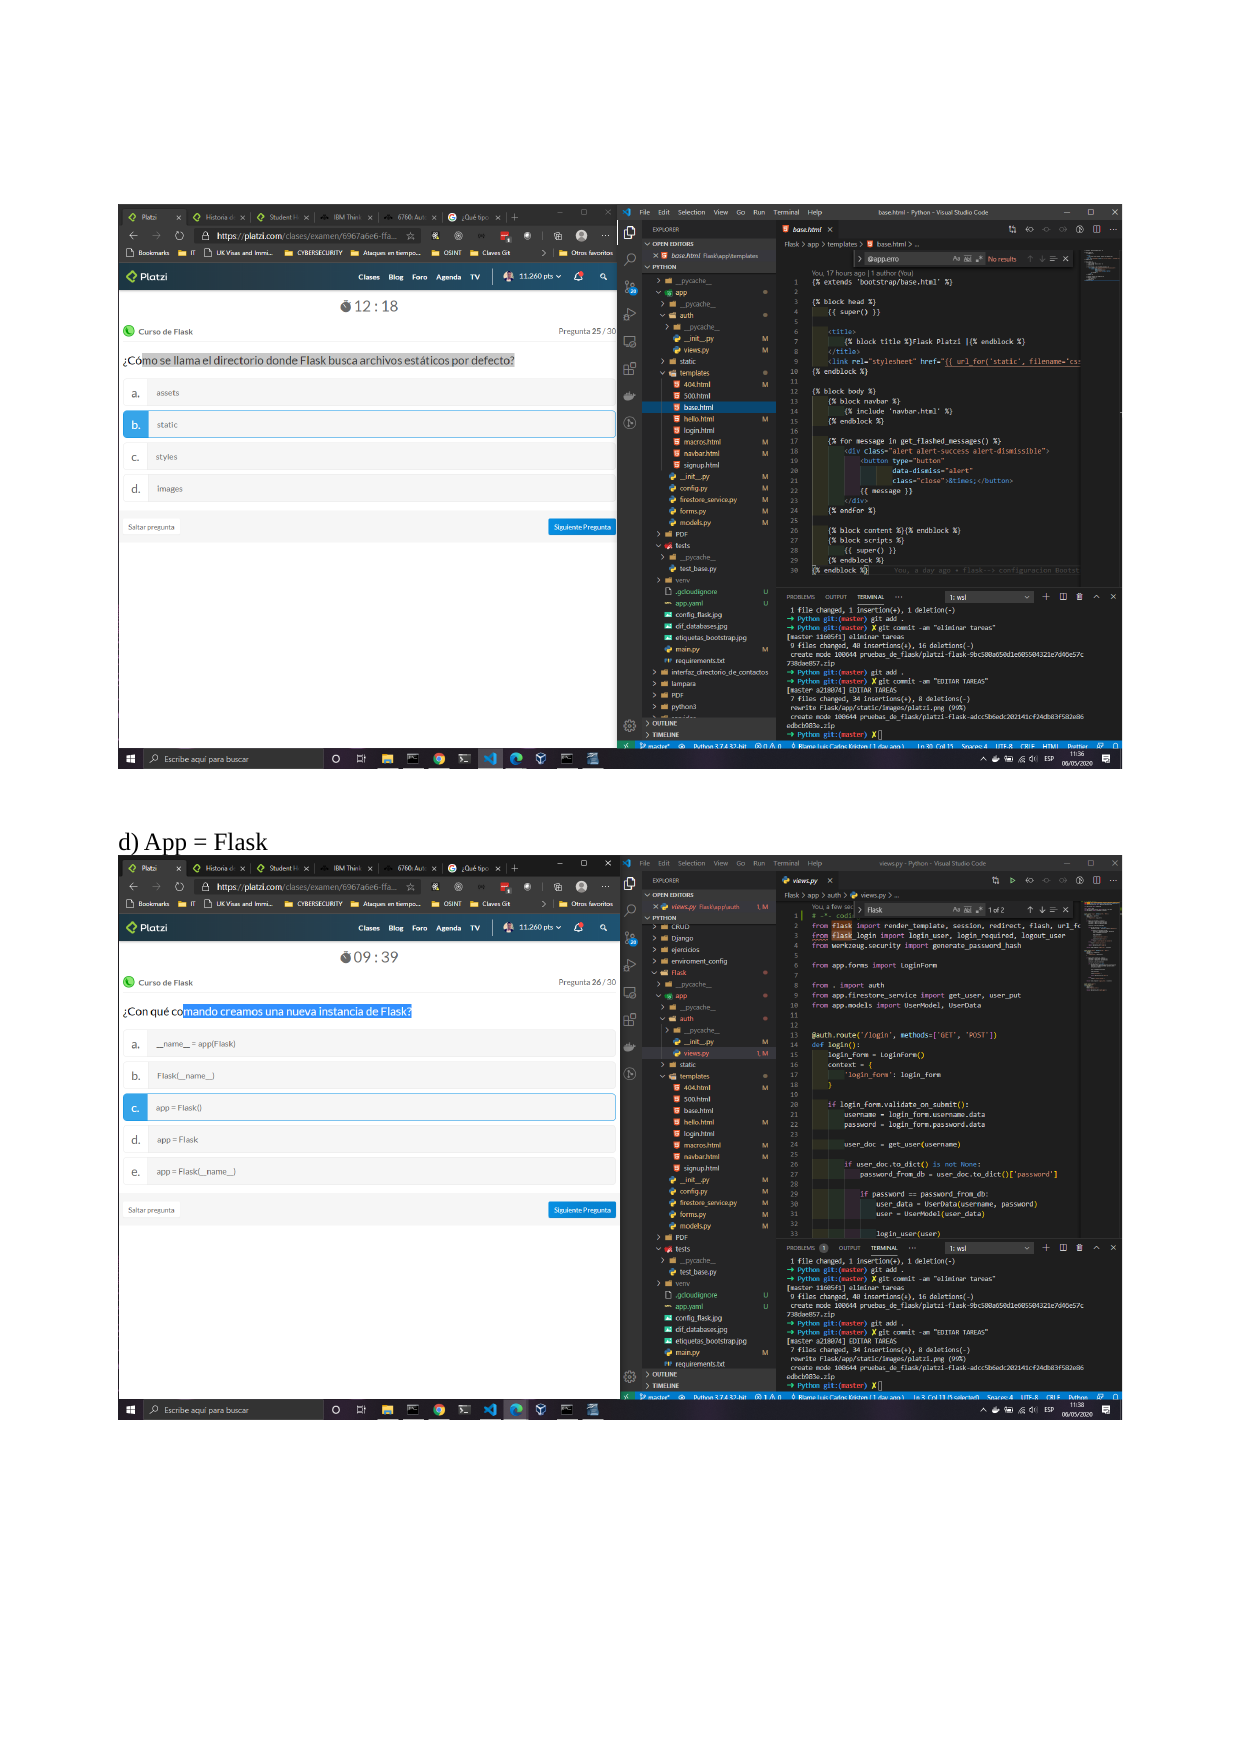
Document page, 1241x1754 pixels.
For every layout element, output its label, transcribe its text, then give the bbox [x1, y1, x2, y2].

text d) App = Flask [118, 827, 1122, 855]
picture [118, 855, 1123, 1420]
picture [118, 204, 1123, 769]
